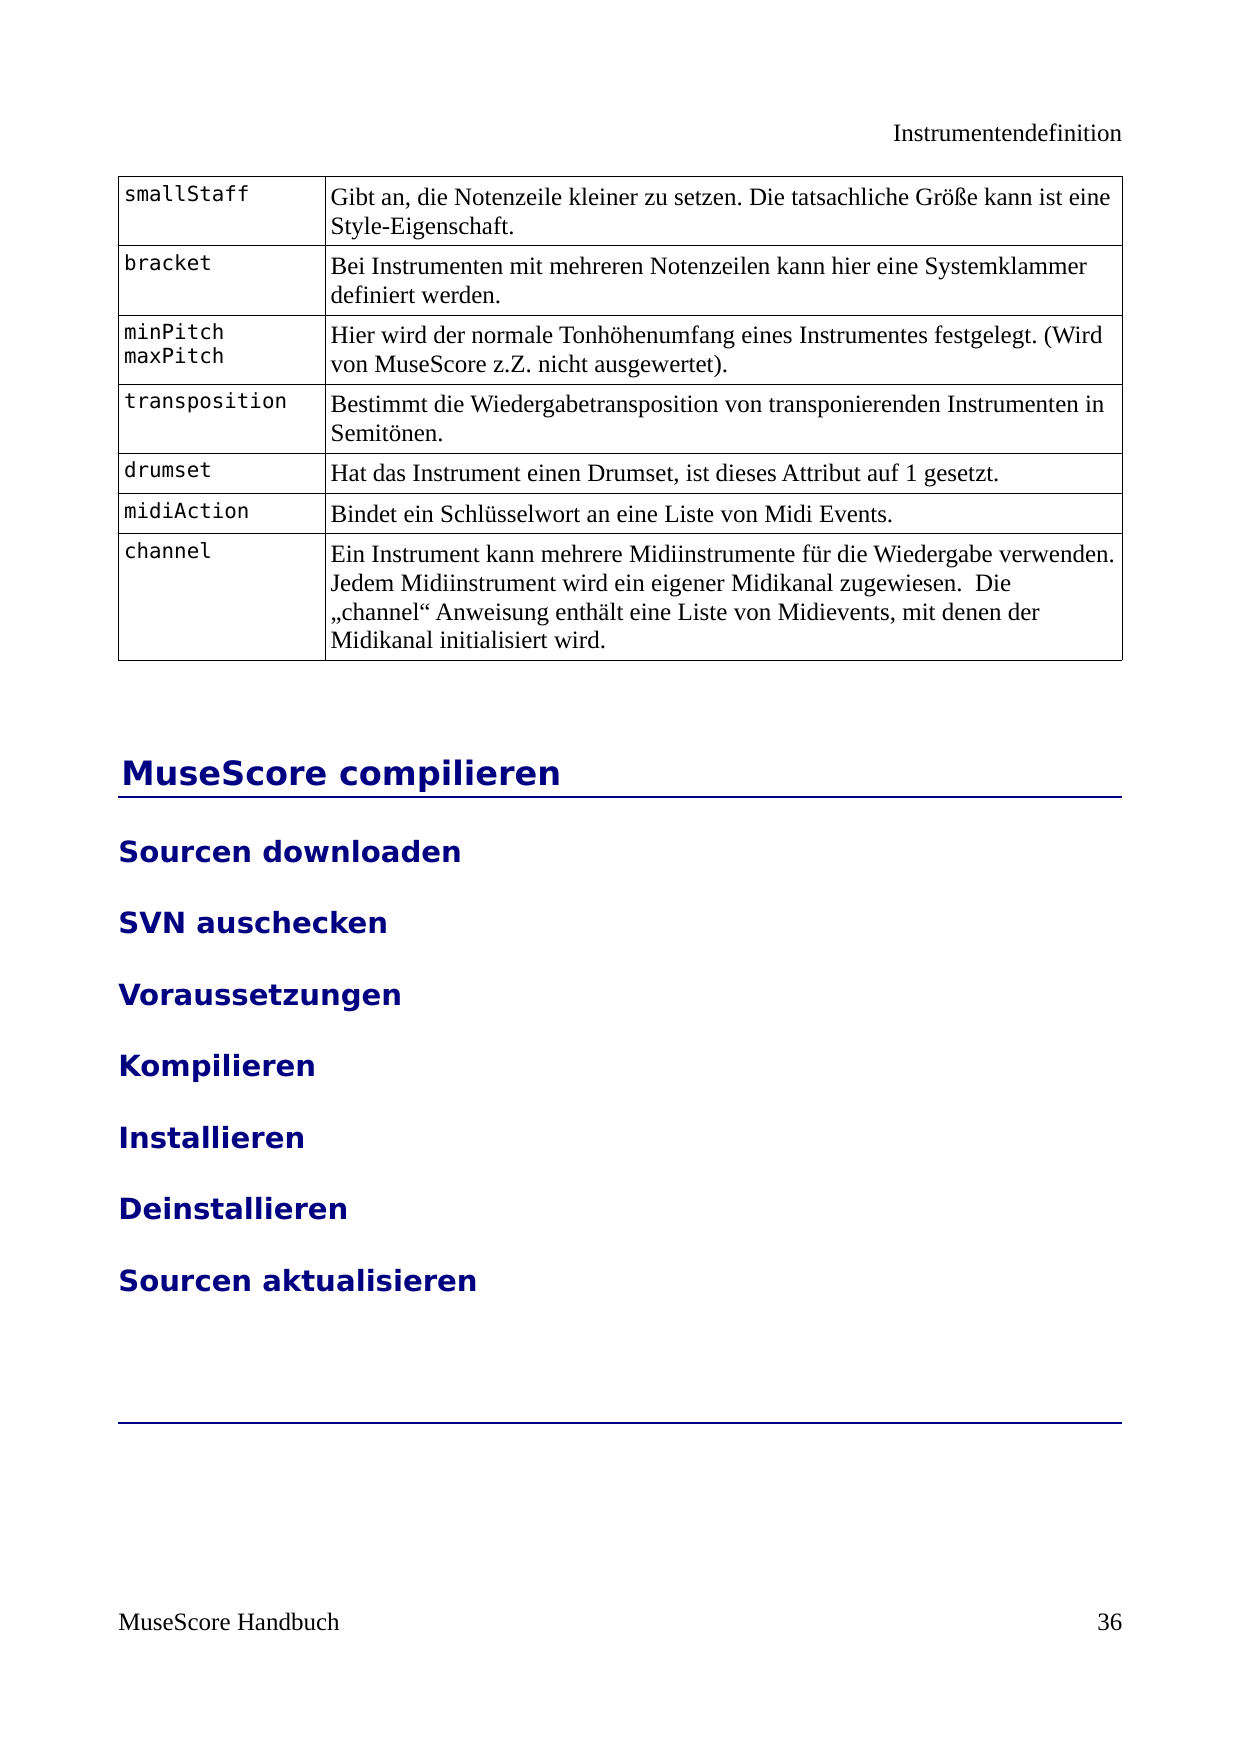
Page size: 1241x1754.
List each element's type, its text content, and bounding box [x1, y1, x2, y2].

table_cell Bindet ein Schlüsselwort an eine Liste von Midi Events. [326, 494, 1122, 533]
table_cell midiAction [119, 494, 325, 533]
subtitle Sourcen aktualisieren [118, 1264, 1122, 1298]
table_cell bracket [119, 246, 325, 314]
subtitle SVN auschecken [118, 907, 1122, 941]
table_cell channel [119, 534, 325, 660]
table_cell Ein Instrument kann mehrere Midiinstrumente für die Wiedergabe verwenden. Jedem Midiinstrument wird ein eigener Midikanal zugewiesen. Die „channel“ Anweisung enthält eine Liste von Midievents, mit denen der Midikanal initialisiert wird. [326, 534, 1122, 660]
subtitle Kompilieren [118, 1050, 1122, 1084]
table_cell Hat das Instrument einen Drumset, ist dieses Attribut auf 1 gesetzt. [326, 454, 1122, 493]
subtitle MuseScore compilieren [118, 751, 1122, 796]
subtitle Deinstallieren [118, 1193, 1122, 1227]
table_cell Bestimmt die Wiedergabetransposition von transponierenden Instrumenten in Semitönen. [326, 385, 1122, 453]
table_cell transposition [119, 385, 325, 453]
table_cell minPitch maxPitch [119, 316, 325, 383]
table_cell drumset [119, 454, 325, 493]
table_cell smallStaff [119, 177, 325, 245]
subtitle Sourcen downloaden [118, 835, 1122, 869]
subtitle Installieren [118, 1121, 1122, 1155]
table_cell Bei Instrumenten mit mehreren Notenzeilen kann hier eine Systemklammer definiert werden. [326, 246, 1122, 314]
table_cell Gibt an, die Notenzeile kleiner zu setzen. Die tatsachliche Größe kann ist eine Style-Eigenschaft. [326, 177, 1122, 245]
subtitle Voraussetzungen [118, 978, 1122, 1012]
table_cell Hier wird der normale Tonhöhenumfang eines Instrumentes festgelegt. (Wird von MuseScore z.Z. nicht ausgewertet). [326, 316, 1122, 383]
